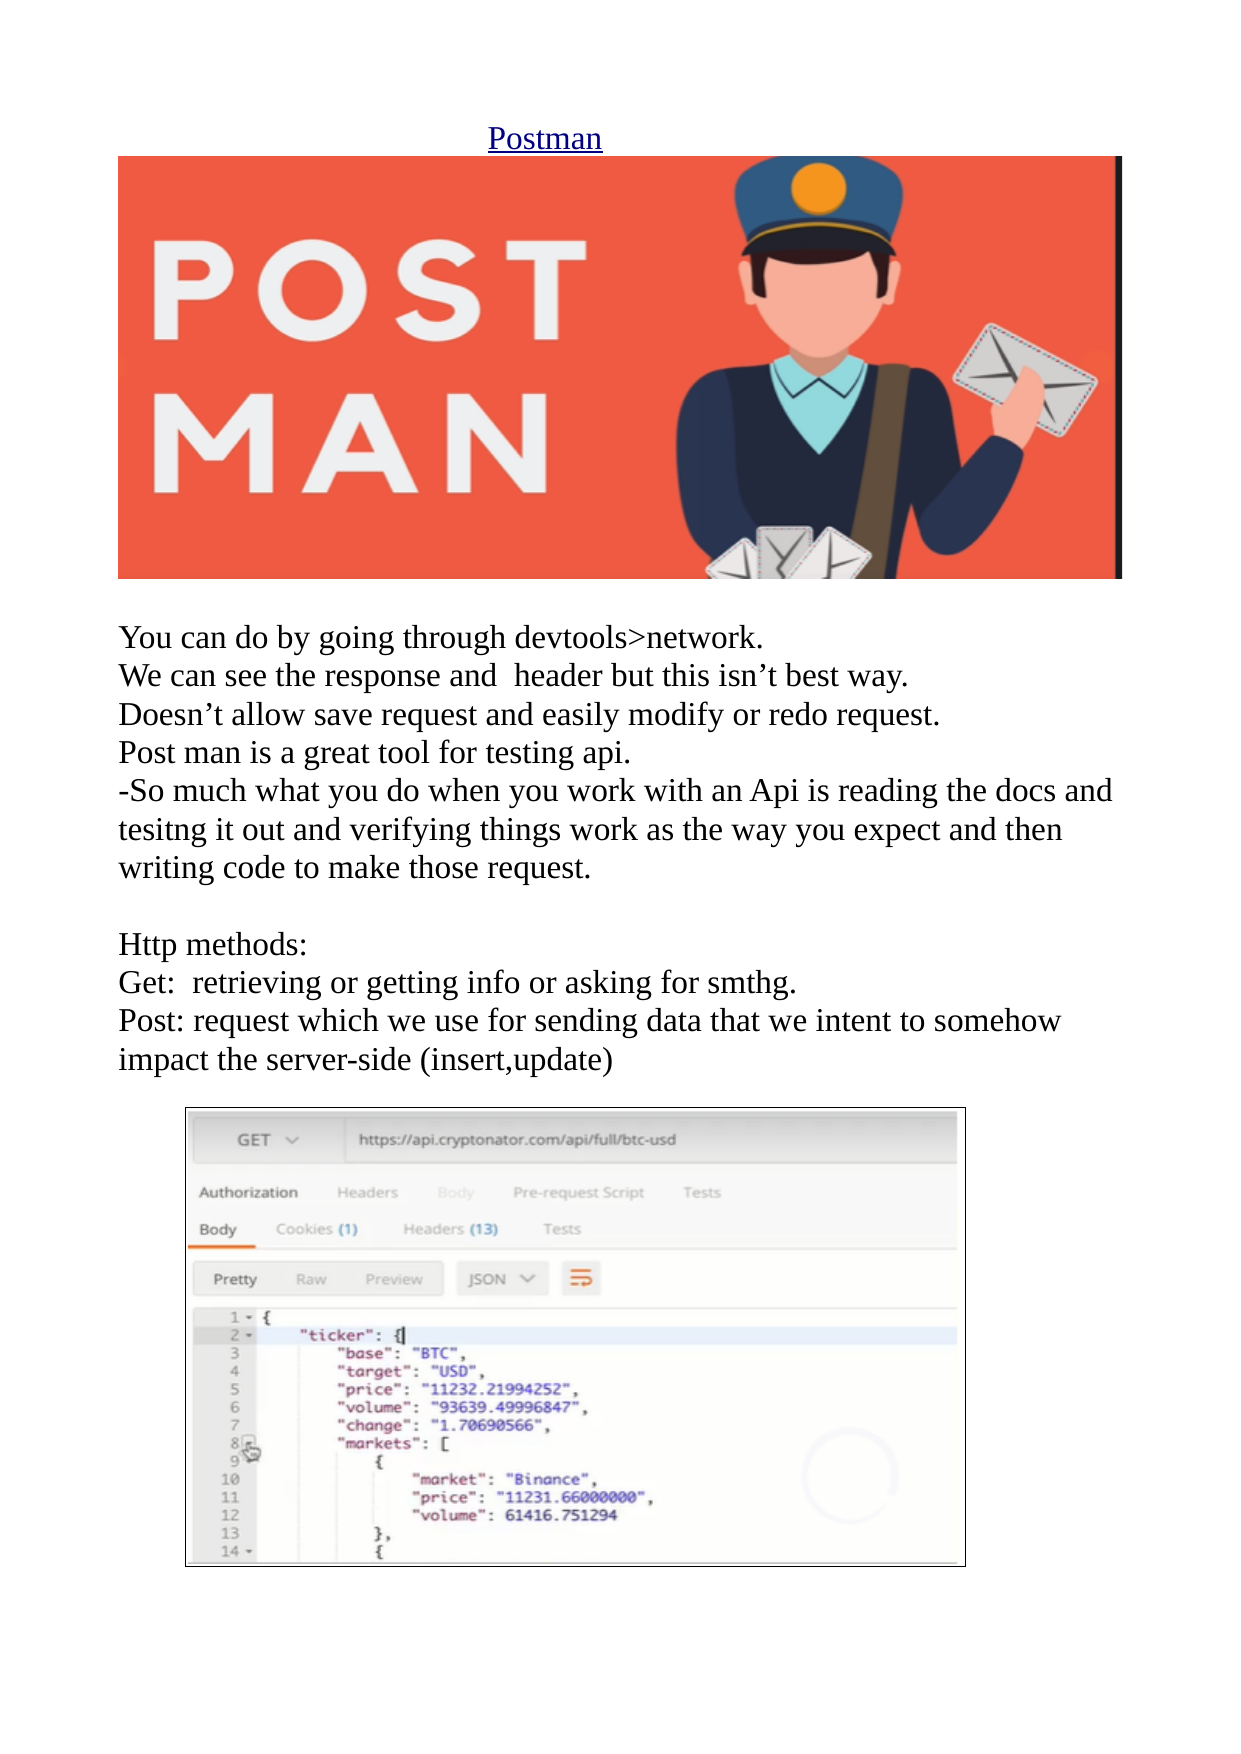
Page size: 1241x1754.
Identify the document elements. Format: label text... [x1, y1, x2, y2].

text -So much what you do when you work with an Api is reading the docs and tesitng it out and verifying things work as the way you expect and then writing code to make those request. [118, 771, 1122, 886]
text Http methods: [118, 924, 1122, 962]
text Postman [118, 118, 1122, 156]
text Post: request which we use for sending data that we intent to somehow impact the server-side (insert,update) [118, 1001, 1122, 1077]
picture [118, 156, 1123, 579]
text We can see the response and header but this isn’t best way. [118, 656, 1122, 694]
text Doesn’t allow save request and easily modify or redo request. [118, 694, 1122, 732]
text Post man is a great tool for testing api. [118, 732, 1122, 771]
text You can do by going through devtools>network. [118, 617, 1122, 656]
picture [187, 1110, 962, 1564]
text Get: retrieving or getting info or asking for smthg. [118, 962, 1122, 1001]
